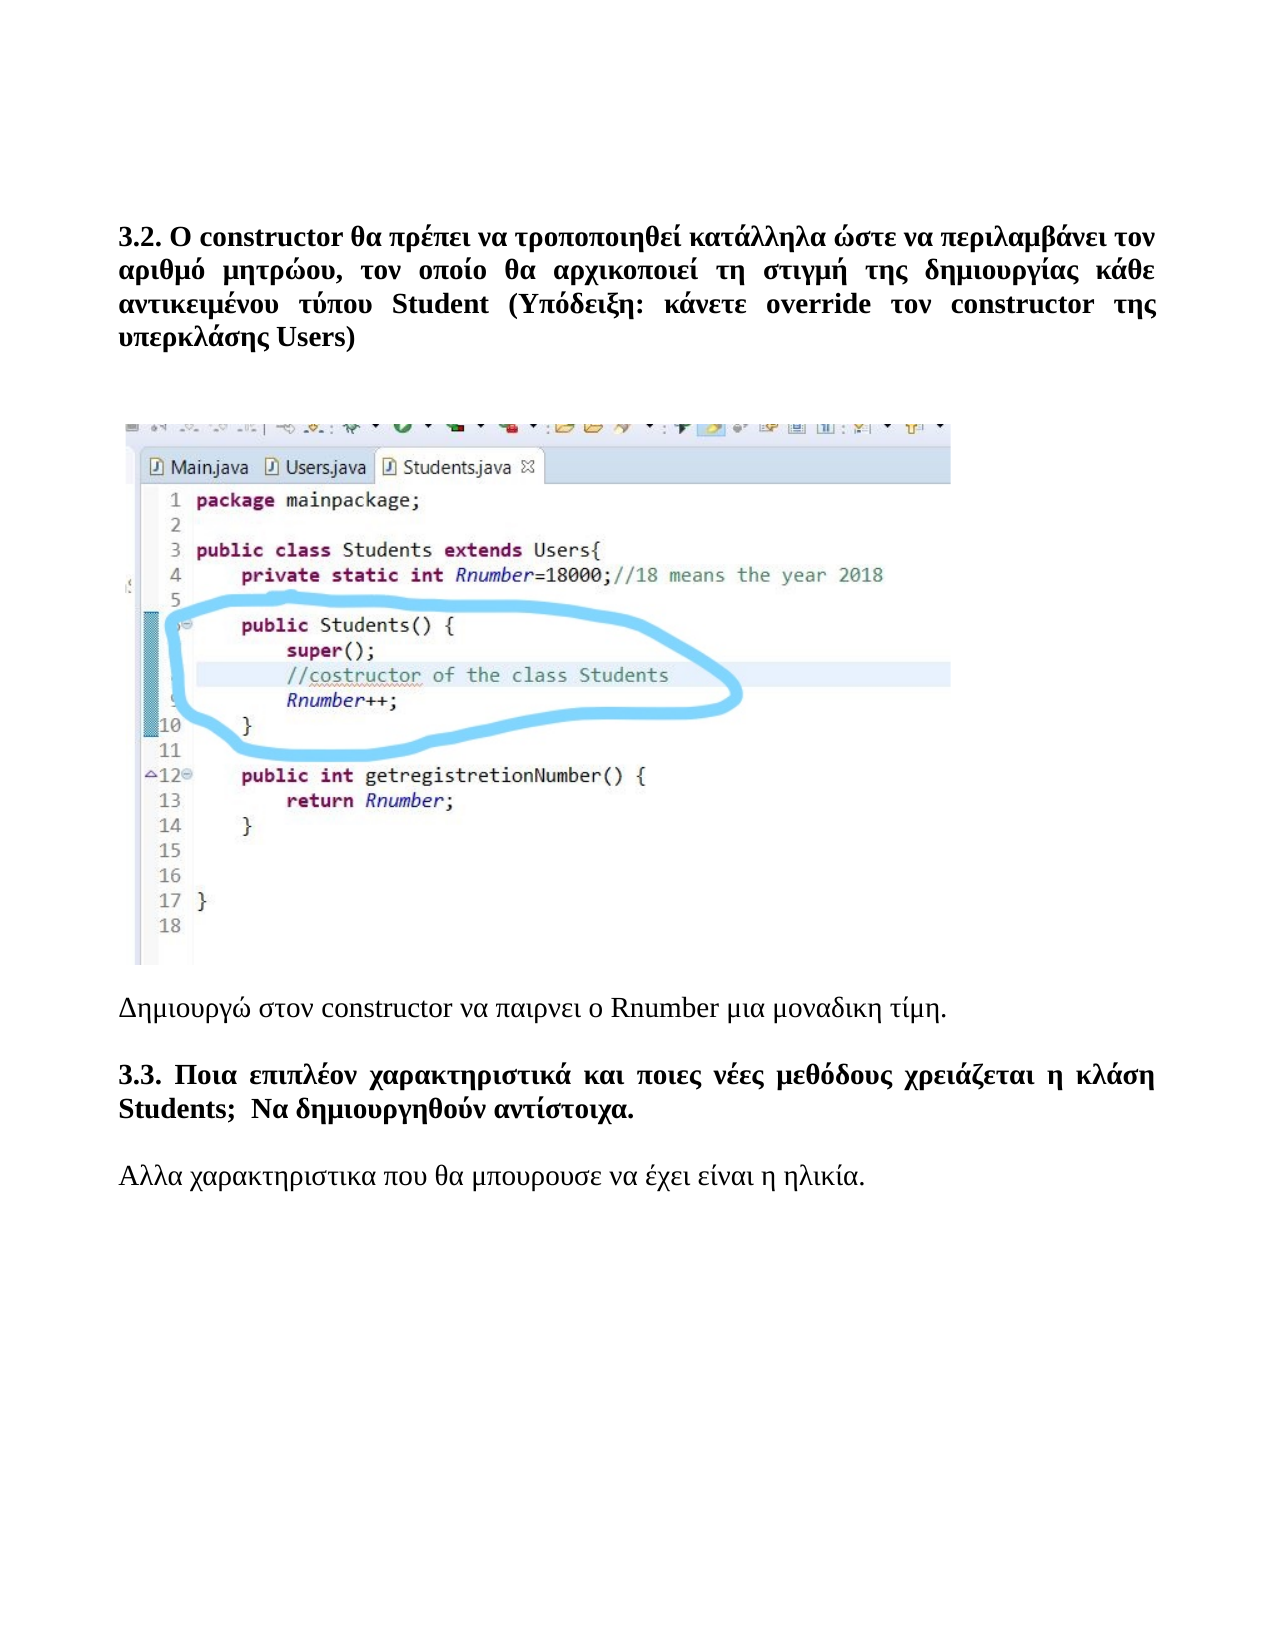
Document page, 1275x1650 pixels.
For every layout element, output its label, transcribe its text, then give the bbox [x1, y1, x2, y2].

text 3.2. O constructor θα πρέπει να τροποποιηθεί κατάλληλα ώστε να περιλαμβάνει τον αριθμό μητρώου, τον οποίο θα αρχικοποιεί τη στιγμή της δημιουργίας κάθε αντικειμένου τύπου Student (Υπόδειξη: κάνετε override τον constructor της υπερκλάσης Users) [118, 219, 1157, 353]
text Αλλα χαρακτηριστικα που θα μπουρουσε να έχει είναι η ηλικία. [118, 1158, 1157, 1191]
picture [125, 424, 951, 965]
text 3.3. Ποια επιπλέον χαρακτηριστικά και ποιες νέες μεθόδους χρειάζεται η κλάση Students; Να δημιουργηθούν αντίστοιχα. [118, 1057, 1157, 1124]
text Δημιουργώ στον constructor να παιρνει ο Rnumber μια μοναδικη τίμη. [118, 990, 1157, 1024]
